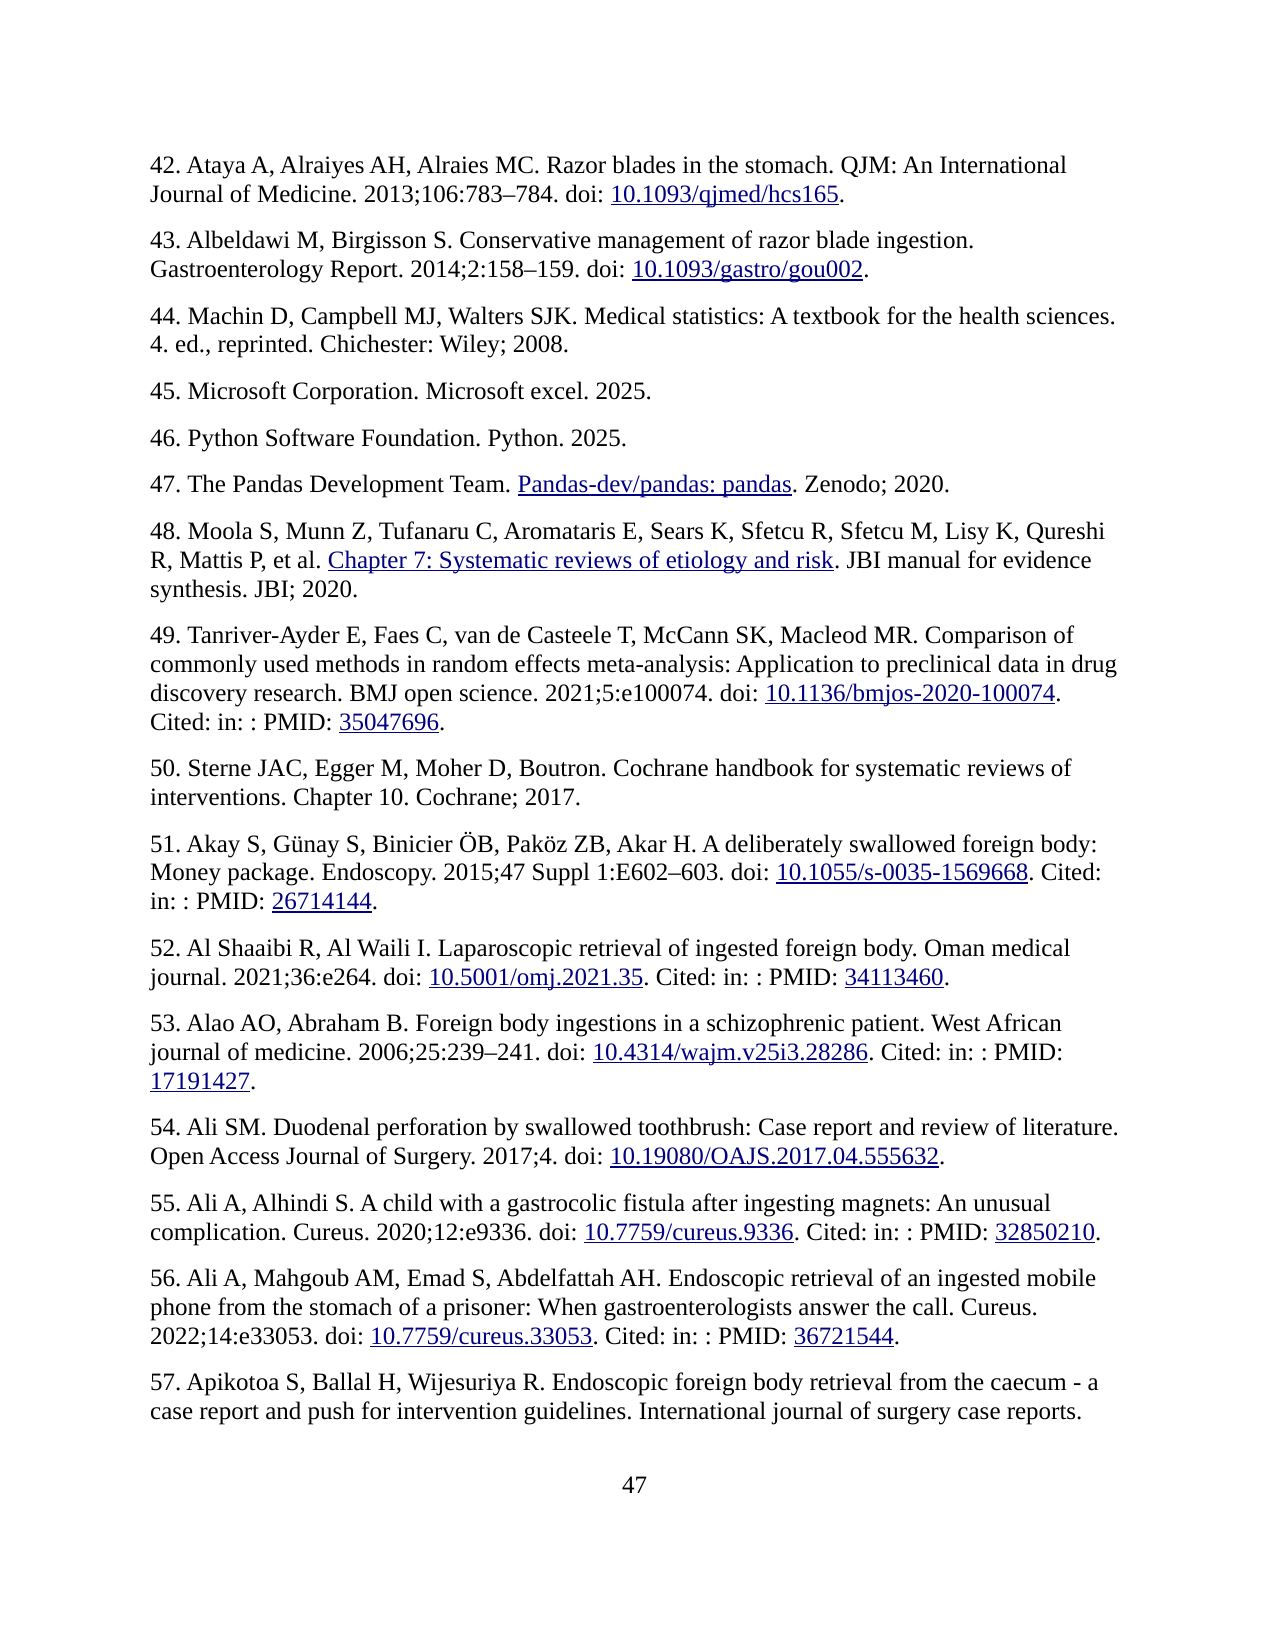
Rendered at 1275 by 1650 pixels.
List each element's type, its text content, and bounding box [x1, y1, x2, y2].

text 56. Ali A, Mahgoub AM, Emad S, Abdelfattah AH. Endoscopic retrieval of an ingested mobile phone from the stomach of a prisoner: When gastroenterologists answer the call. Cureus. 2022;14:e33053. doi: 10.7759/cureus.33053. Cited: in: : PMID: 36721544. [150, 1263, 1125, 1349]
text 50. Sterne JAC, Egger M, Moher D, Boutron. Cochrane handbook for systematic reviews of interventions. Chapter 10. Cochrane; 2017. [150, 753, 1125, 811]
text 52. Al Shaaibi R, Al Waili I. Laparoscopic retrieval of ingested foreign body. Oman medical journal. 2021;36:e264. doi: 10.5001/omj.2021.35. Cited: in: : PMID: 34113460. [150, 933, 1125, 990]
text 49. Tanriver-Ayder E, Faes C, van de Casteele T, McCann SK, Macleod MR. Comparison of commonly used methods in random effects meta-analysis: Application to preclinical data in drug discovery research. BMJ open science. 2021;5:e100074. doi: 10.1136/bmjos-2020-100074. Cited: in: : PMID: 35047696. [150, 620, 1125, 735]
text 44. Machin D, Campbell MJ, Walters SJK. Medical statistics: A textbook for the health sciences. 4. ed., reprinted. Chichester: Wiley; 2008. [150, 301, 1125, 358]
text 57. Apikotoa S, Ballal H, Wijesuriya R. Endoscopic foreign body retrieval from the caecum - a case report and push for intervention guidelines. International journal of surgery case reports. [150, 1367, 1125, 1425]
text 42. Ataya A, Alraiyes AH, Alraies MC. Razor blades in the stomach. QJM: An International Journal of Medicine. 2013;106:783–784. doi: 10.1093/qjmed/hcs165. [150, 150, 1125, 207]
text 47. The Pandas Development Team. Pandas-dev/pandas: pandas. Zenodo; 2020. [150, 469, 1125, 498]
text 51. Akay S, Günay S, Binicier ÖB, Paköz ZB, Akar H. A deliberately swallowed foreign body: Money package. Endoscopy. 2015;47 Suppl 1:E602–603. doi: 10.1055/s-0035-1569668. Cited: in: : PMID: 26714144. [150, 829, 1125, 915]
text 54. Ali SM. Duodenal perforation by swallowed toothbrush: Case report and review of literature. Open Access Journal of Surgery. 2017;4. doi: 10.19080/OAJS.2017.04.555632. [150, 1112, 1125, 1170]
text 46. Python Software Foundation. Python. 2025. [150, 423, 1125, 452]
text 43. Albeldawi M, Birgisson S. Conservative management of razor blade ingestion. Gastroenterology Report. 2014;2:158–159. doi: 10.1093/gastro/gou002. [150, 225, 1125, 283]
text 55. Ali A, Alhindi S. A child with a gastrocolic fistula after ingesting magnets: An unusual complication. Cureus. 2020;12:e9336. doi: 10.7759/cureus.9336. Cited: in: : PMID: 32850210. [150, 1188, 1125, 1245]
text 53. Alao AO, Abraham B. Foreign body ingestions in a schizophrenic patient. West African journal of medicine. 2006;25:239–241. doi: 10.4314/wajm.v25i3.28286. Cited: in: : PMID: 17191427. [150, 1008, 1125, 1094]
text 48. Moola S, Munn Z, Tufanaru C, Aromataris E, Sears K, Sfetcu R, Sfetcu M, Lisy K, Qureshi R, Mattis P, et al. Chapter 7: Systematic reviews of etiology and risk. JBI manual for evidence synthesis. JBI; 2020. [150, 516, 1125, 602]
text 45. Microsoft Corporation. Microsoft excel. 2025. [150, 376, 1125, 405]
